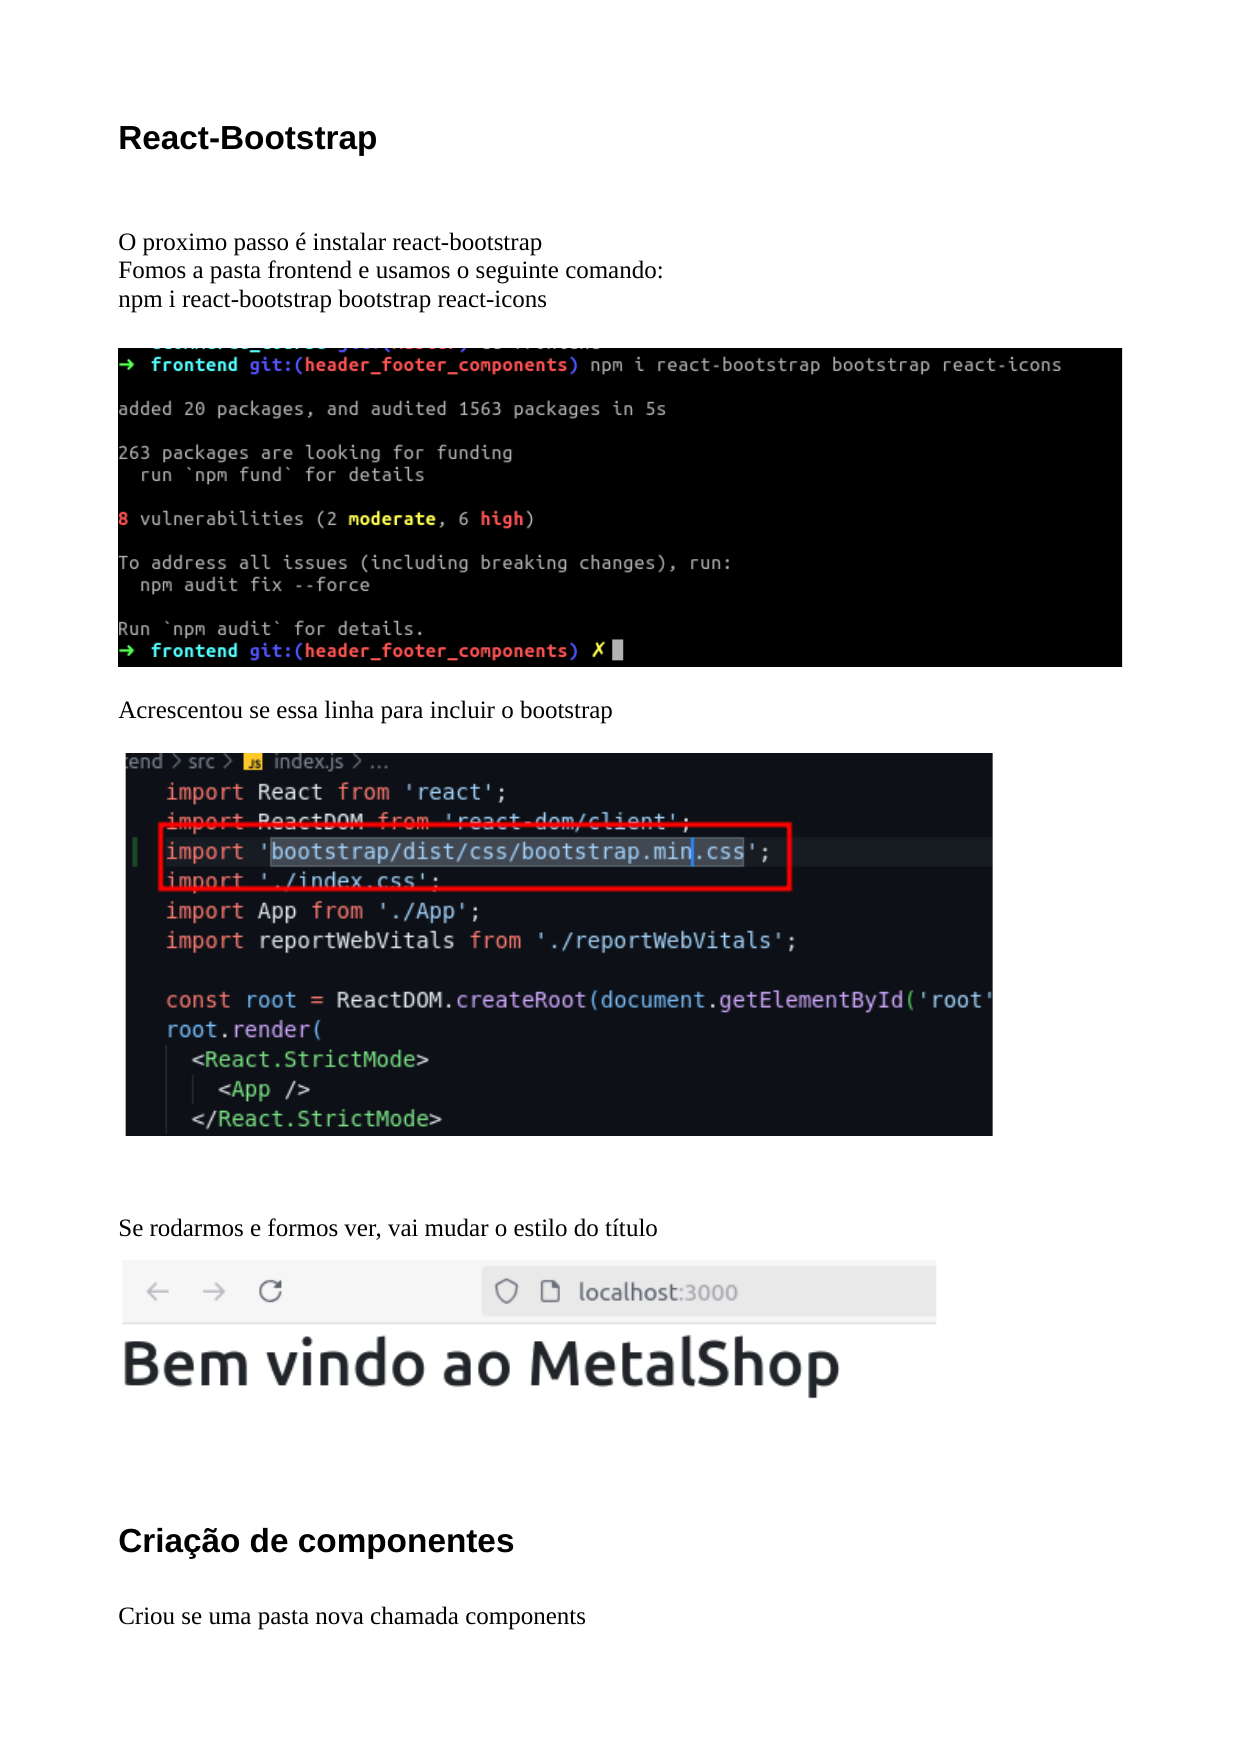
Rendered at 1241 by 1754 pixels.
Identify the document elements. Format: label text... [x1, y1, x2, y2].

text Criou se uma pasta nova chamada components [118, 1601, 1122, 1629]
picture [118, 348, 1123, 667]
picture [125, 753, 993, 1136]
subtitle Criação de componentes [118, 1521, 1122, 1559]
text O proximo passo é instalar react-bootstrap [118, 227, 1122, 255]
subtitle React-Bootstrap [118, 118, 1122, 157]
text Acrescentou se essa linha para incluir o bootstrap [118, 695, 1122, 724]
picture [122, 1260, 937, 1464]
text npm i react-bootstrap bootstrap react-icons [118, 284, 1122, 313]
text Fomos a pasta frontend e usamos o seguinte comando: [118, 255, 1122, 284]
text Se rodarmos e formos ver, vai mudar o estilo do título [118, 1213, 1122, 1242]
